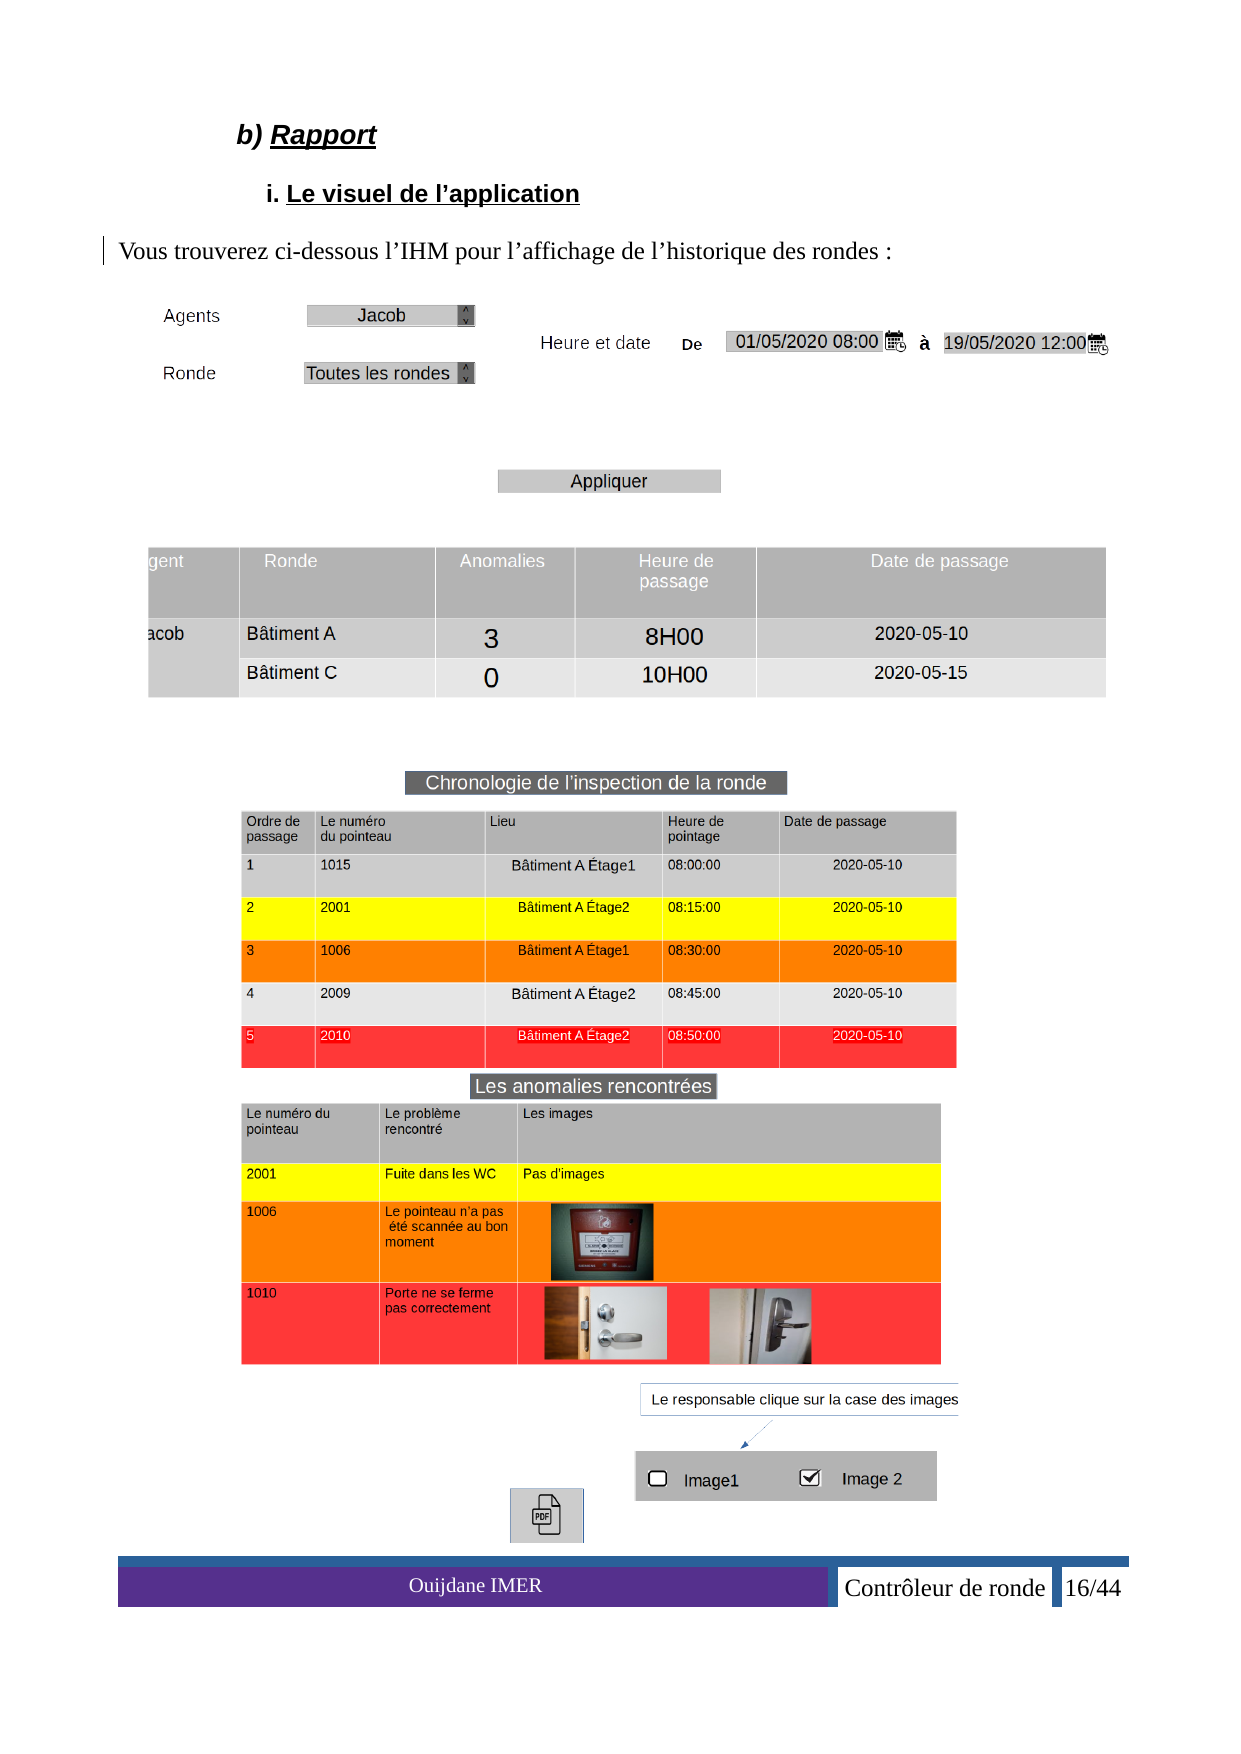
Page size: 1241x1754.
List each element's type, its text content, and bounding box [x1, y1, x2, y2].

subtitle Le visuel de l’application [266, 179, 1122, 207]
picture [237, 765, 959, 1543]
subtitle Rapport [118, 118, 1122, 150]
text Vous trouverez ci-dessous l’IHM pour l’affichage de l’historique des rondes : [118, 236, 1122, 265]
